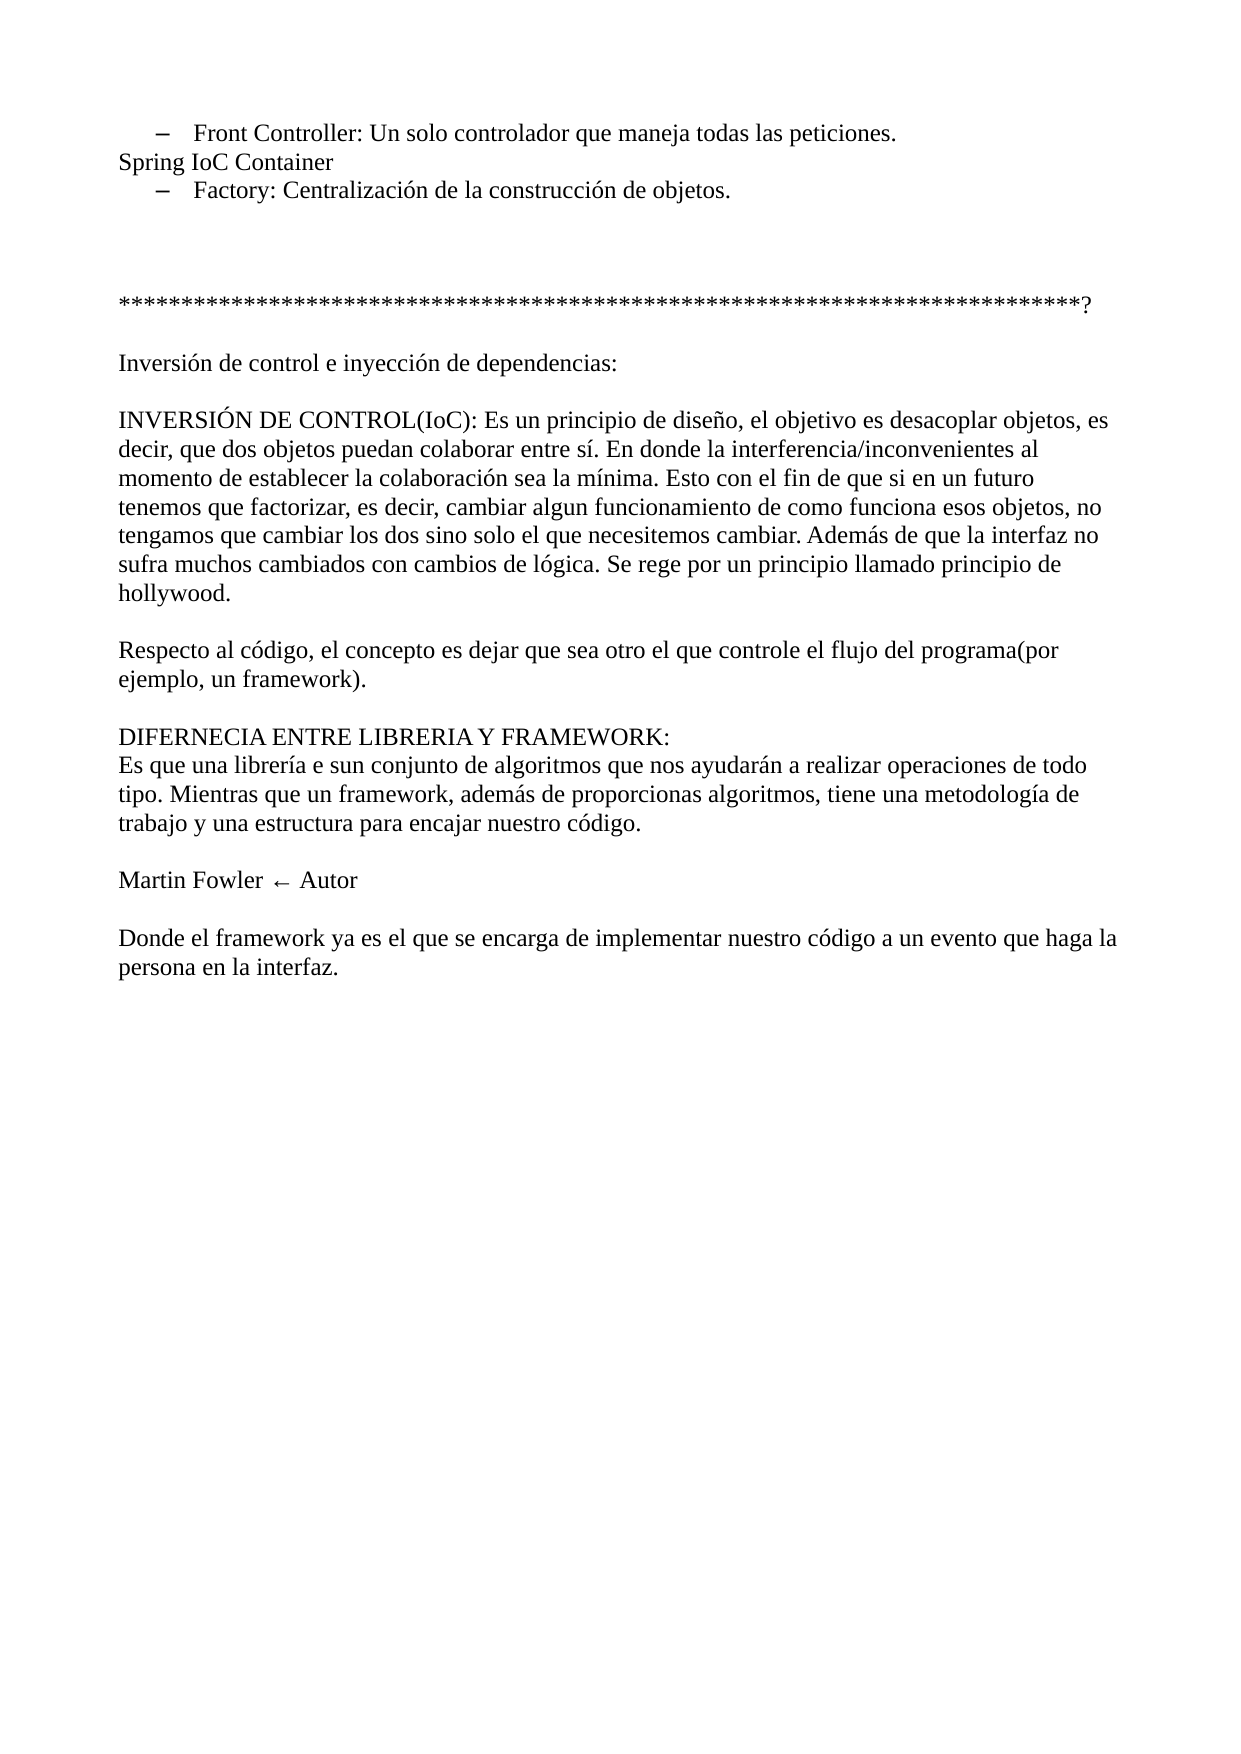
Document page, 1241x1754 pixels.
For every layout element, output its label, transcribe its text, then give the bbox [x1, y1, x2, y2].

text Donde el framework ya es el que se encarga de implementar nuestro código a un evento que haga la persona en la interfaz. [118, 923, 1122, 981]
text *****************************************************************************? [118, 291, 1122, 319]
text Respecto al código, el concepto es dejar que sea otro el que controle el flujo del programa(por ejemplo, un framework). [118, 636, 1122, 693]
text Es que una librería e sun conjunto de algoritmos que nos ayudarán a realizar operaciones de todo tipo. Mientras que un framework, además de proporcionas algoritmos, tiene una metodología de trabajo y una estructura para encajar nuestro código. [118, 751, 1122, 837]
text Martin Fowler ← Autor [118, 866, 1122, 894]
text Spring IoC Container [118, 147, 1122, 176]
text INVERSIÓN DE CONTROL(IoC): Es un principio de diseño, el objetivo es desacoplar objetos, es decir, que dos objetos puedan colaborar entre sí. En donde la interferencia/inconvenientes al momento de establecer la colaboración sea la mínima. Esto con el fin de que si en un futuro tenemos que factorizar, es decir, cambiar algun funcionamiento de como funciona esos objetos, no tengamos que cambiar los dos sino solo el que necesitemos cambiar. Además de que la interfaz no sufra muchos cambiados con cambios de lógica. Se rege por un principio llamado principio de hollywood. [118, 406, 1122, 607]
list Front Controller: Un solo controlador que maneja todas las peticiones. [156, 118, 1122, 147]
text Inversión de control e inyección de dependencias: [118, 348, 1122, 377]
text DIFERNECIA ENTRE LIBRERIA Y FRAMEWORK: [118, 722, 1122, 751]
list Factory: Centralización de la construcción de objetos. [156, 176, 1122, 204]
